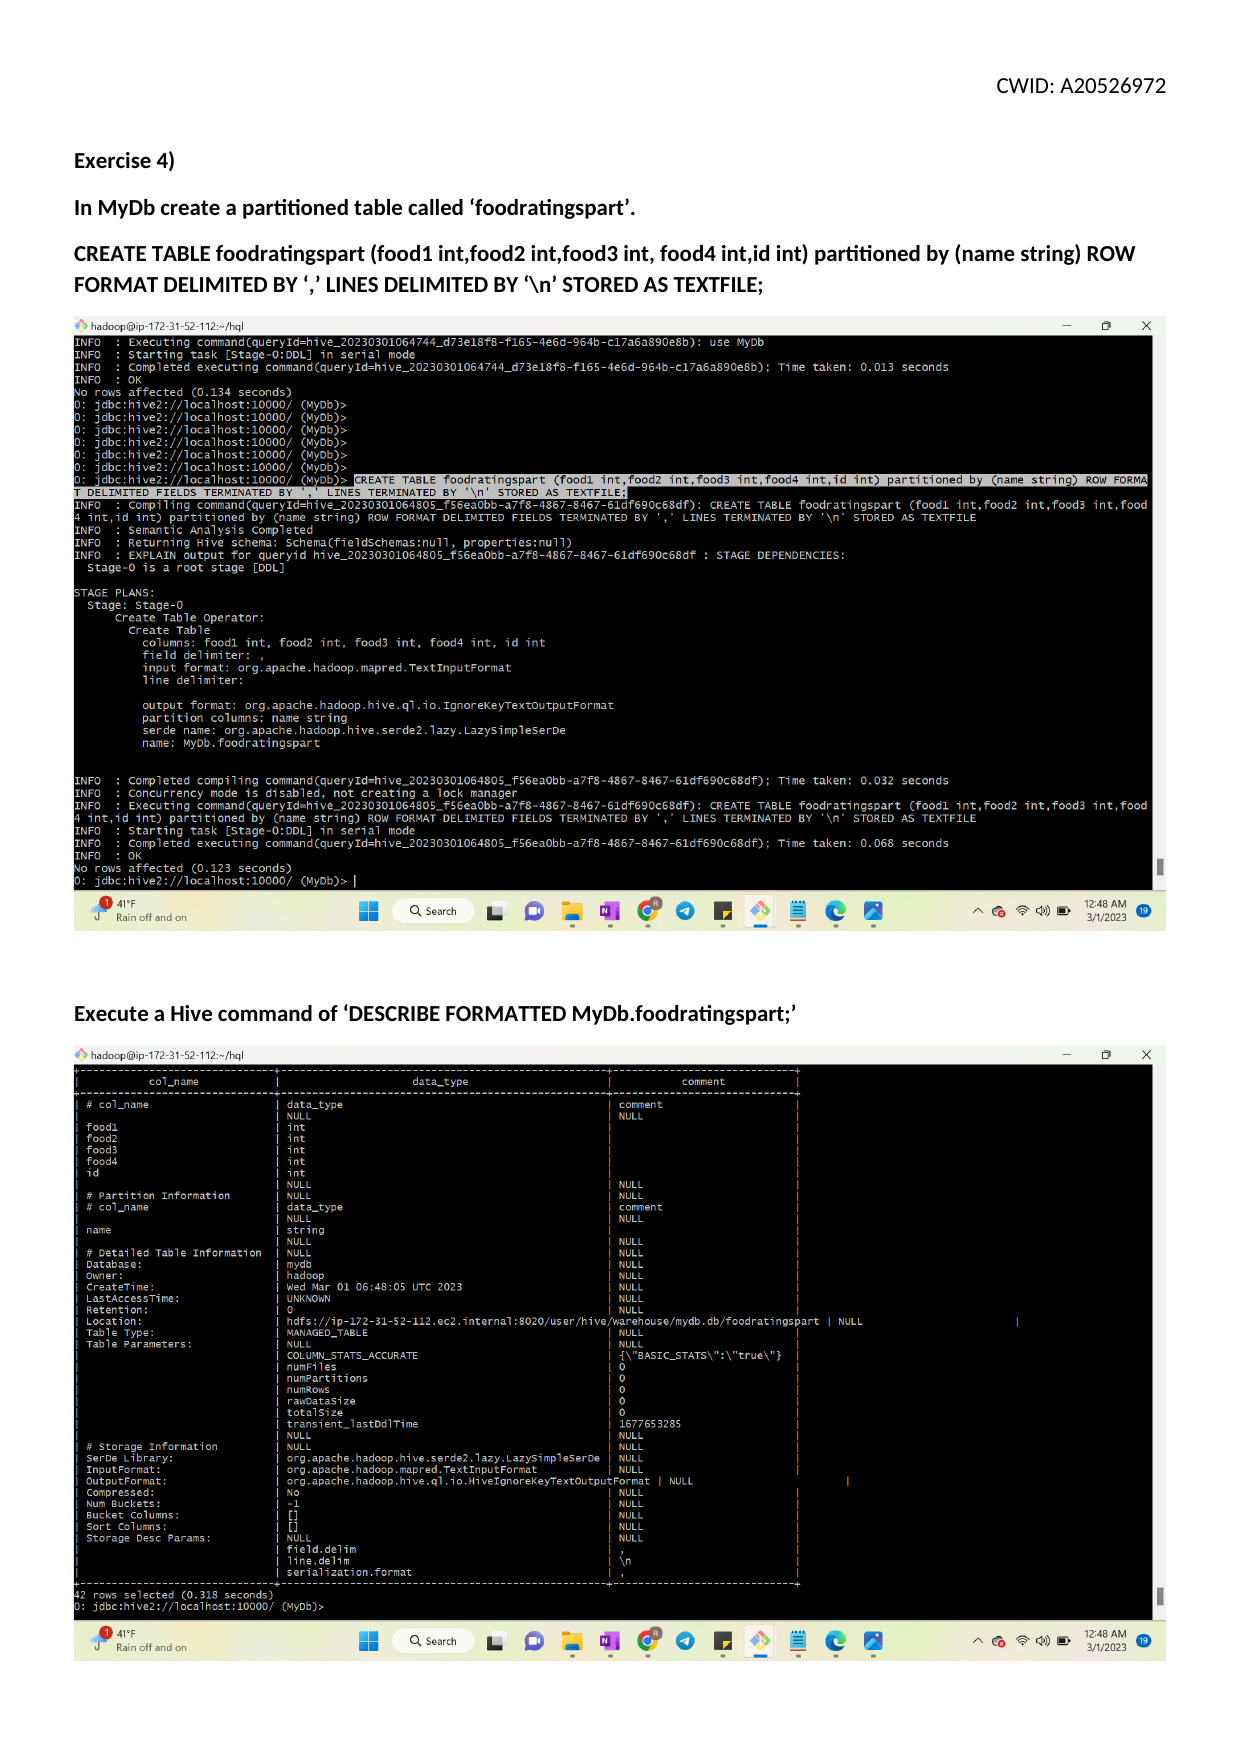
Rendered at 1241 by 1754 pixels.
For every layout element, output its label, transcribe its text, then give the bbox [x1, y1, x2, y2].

text CREATE TABLE foodratingspart (food1 int,food2 int,food3 int, food4 int,id int) partitioned by (name string) ROW FORMAT DELIMITED BY ‘,’ LINES DELIMITED BY ‘\n’ STORED AS TEXTFILE; [74, 239, 1166, 298]
text Exercise 4) [74, 146, 1166, 174]
text Execute a Hive command of ‘DESCRIBE FORMATTED MyDb.foodratingspart;’ [74, 999, 1166, 1027]
text In MyDb create a partitioned table called ‘foodratingspart’. [74, 193, 1166, 221]
picture [73, 316, 1167, 931]
picture [73, 1045, 1167, 1661]
